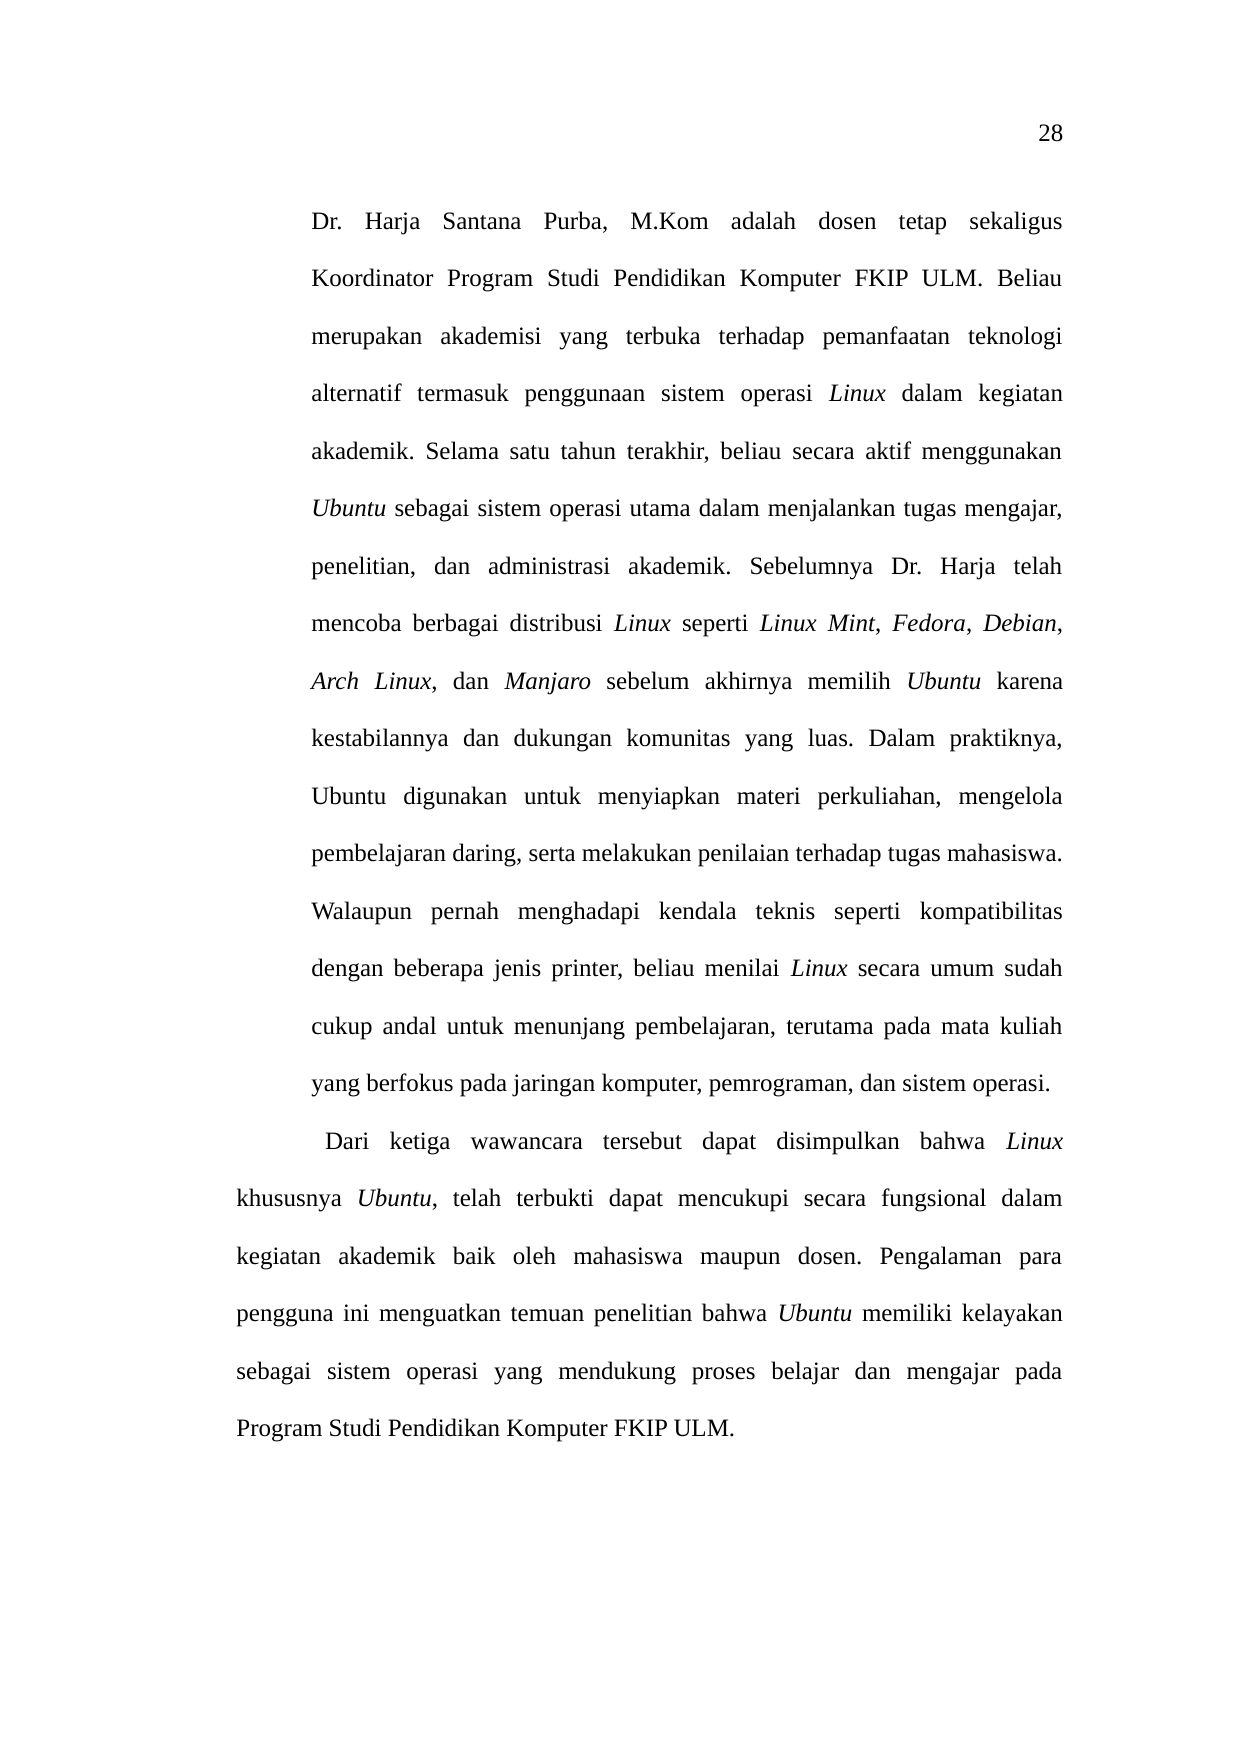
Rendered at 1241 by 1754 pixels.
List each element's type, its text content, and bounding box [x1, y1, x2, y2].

text Dari ketiga wawancara tersebut dapat disimpulkan bahwa Linux khususnya Ubuntu, telah terbukti dapat mencukupi secara fungsional dalam kegiatan akademik baik oleh mahasiswa maupun dosen. Pengalaman para pengguna ini menguatkan temuan penelitian bahwa Ubuntu memiliki kelayakan sebagai sistem operasi yang mendukung proses belajar dan mengajar pada Program Studi Pendidikan Komputer FKIP ULM. [236, 1126, 1063, 1442]
list Dr. Harja Santana Purba, M.Kom adalah dosen tetap sekaligus Koordinator Program Studi Pendidikan Komputer FKIP ULM. Beliau merupakan akademisi yang terbuka terhadap pemanfaatan teknologi alternatif termasuk penggunaan sistem operasi Linux dalam kegiatan akademik. Selama satu tahun terakhir, beliau secara aktif menggunakan Ubuntu sebagai sistem operasi utama dalam menjalankan tugas mengajar, penelitian, dan administrasi akademik. Sebelumnya Dr. Harja telah mencoba berbagai distribusi Linux seperti Linux Mint, Fedora, Debian, Arch Linux, dan Manjaro sebelum akhirnya memilih Ubuntu karena kestabilannya dan dukungan komunitas yang luas. Dalam praktiknya, Ubuntu digunakan untuk menyiapkan materi perkuliahan, mengelola pembelajaran daring, serta melakukan penilaian terhadap tugas mahasiswa. Walaupun pernah menghadapi kendala teknis seperti kompatibilitas dengan beberapa jenis printer, beliau menilai Linux secara umum sudah cukup andal untuk menunjang pembelajaran, terutama pada mata kuliah yang berfokus pada jaringan komputer, pemrograman, dan sistem operasi. [274, 206, 1063, 1097]
